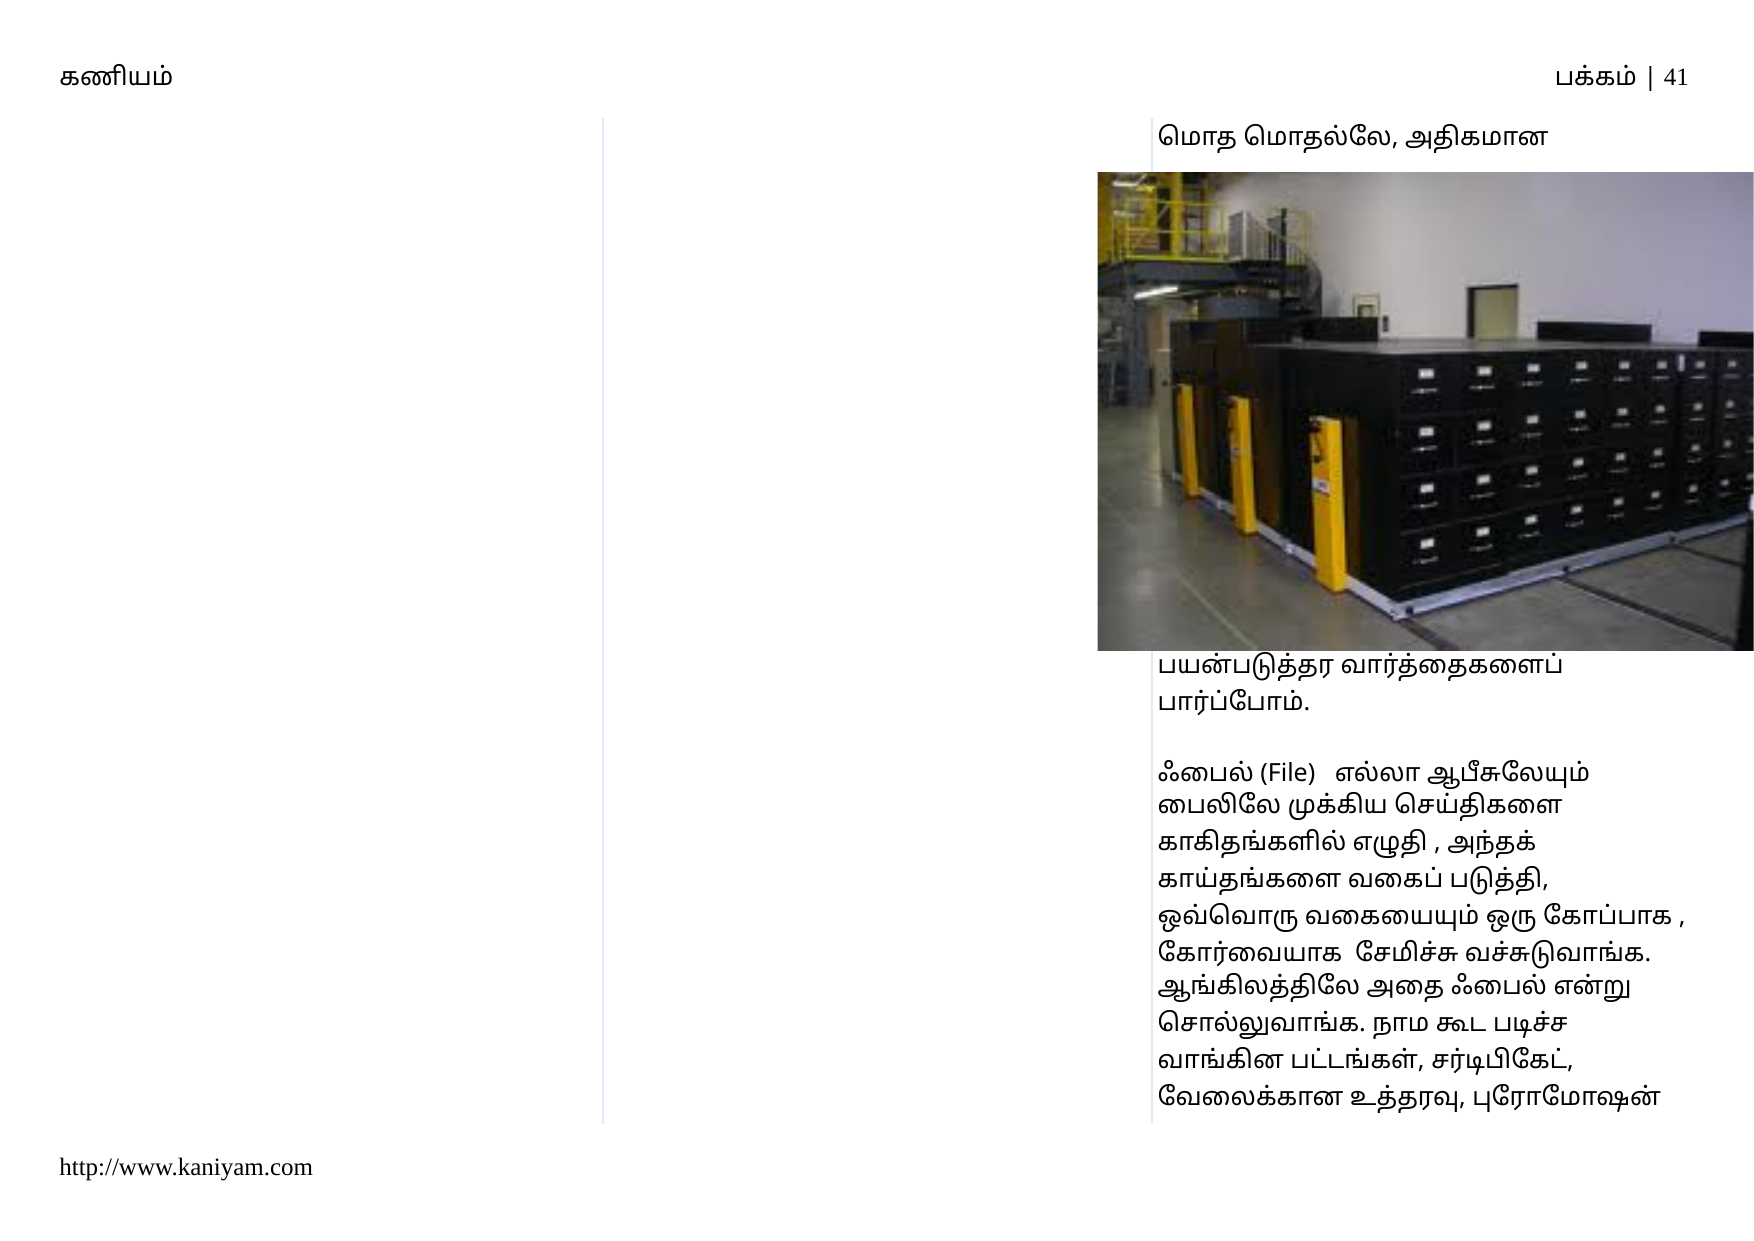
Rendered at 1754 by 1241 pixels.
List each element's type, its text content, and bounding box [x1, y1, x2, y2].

text மொத மொதல்லே, அதிகமான [1157, 118, 1695, 172]
text பயன்படுத்தர வார்த்தைகளைப் பார்ப்போம். [1157, 651, 1695, 720]
picture [1097, 172, 1754, 651]
text ஃபைல் (File) எல்லா ஆபீசுலேயும் பைலிலே முக்கிய செய்திகளை காகிதங்களில் எழுதி , அந்தக் காய்தங்களை வகைப் படுத்தி, ஒவ்வொரு வகையையும் ஒரு கோப்பாக , கோர்வையாக சேமிச்சு வச்சுடுவாங்க. ஆங்கிலத்திலே அதை ஃபைல் என்று சொல்லுவாங்க. நாம கூட படிச்ச வாங்கின பட்டங்கள், சர்டிபிகேட், வேலைக்கான உத்தரவு, புரோமோஷன் [1157, 754, 1695, 1116]
